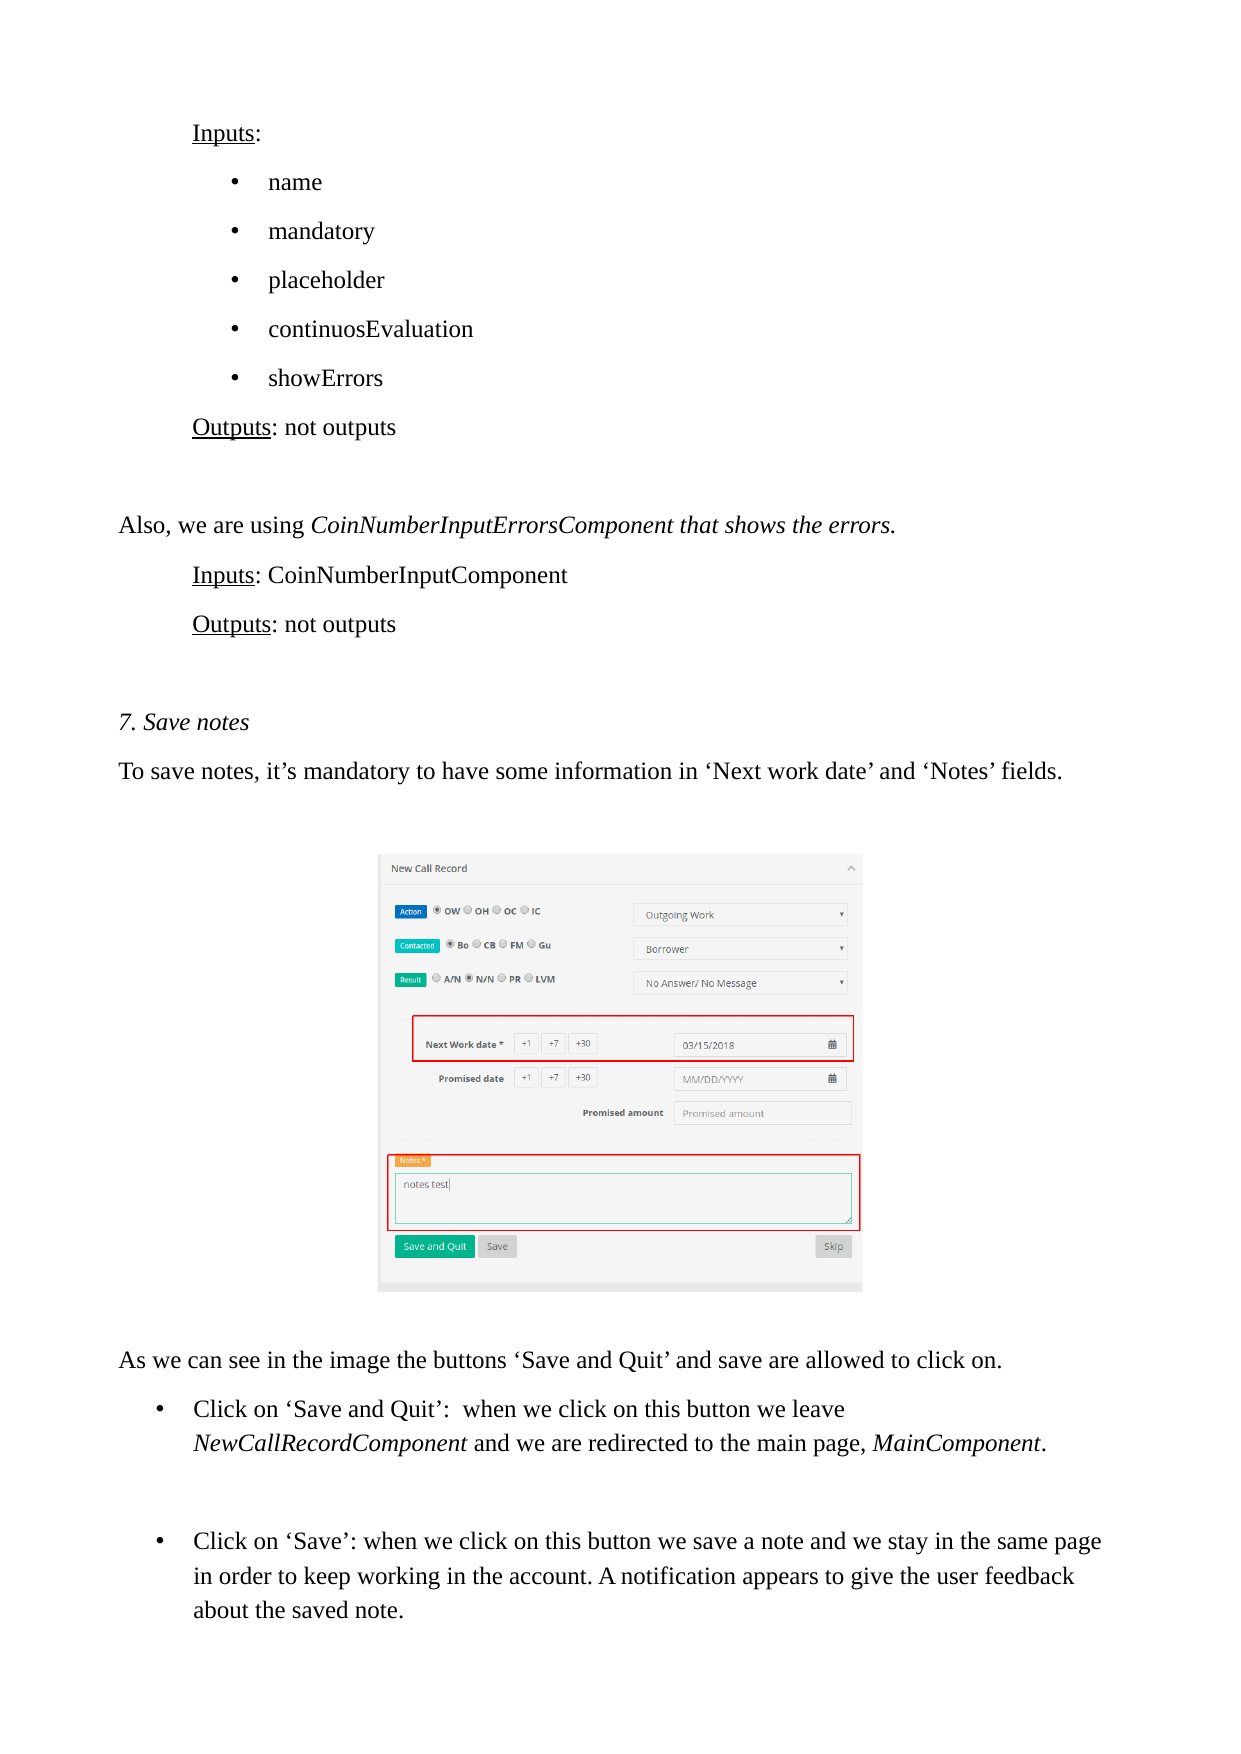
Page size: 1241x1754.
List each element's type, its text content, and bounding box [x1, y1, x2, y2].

text To save notes, it’s mandatory to have some information in ‘Next work date’ and ‘Notes’ fields. [118, 756, 1122, 785]
picture [377, 854, 863, 1292]
list continuosEvaluation [231, 314, 1122, 343]
text Also, we are using CoinNumberInputErrorsComponent that shows the errors. [118, 511, 1122, 539]
text 7. Save notes [118, 707, 1122, 736]
text Inputs: [118, 118, 1122, 147]
list showErrors [231, 363, 1122, 392]
text As we can see in the image the buttons ‘Save and Quit’ and save are allowed to click on. [118, 1345, 1122, 1373]
list mandatory [231, 216, 1122, 245]
list Click on ‘Save’: when we click on this button we save a note and we stay in the same page in order to keep working in the account. A notification appears to give the user feedback about the saved note. [156, 1526, 1122, 1624]
list placeholder [231, 265, 1122, 294]
list Click on ‘Save and Quit’: when we click on this button we leave NewCallRecordComponent and we are redirected to the main page, MainComponent. [156, 1394, 1122, 1457]
text Outputs: not outputs [118, 609, 1122, 637]
text Outputs: not outputs [118, 412, 1122, 441]
text Inputs: CoinNumberInputComponent [118, 560, 1122, 588]
list name [231, 167, 1122, 196]
